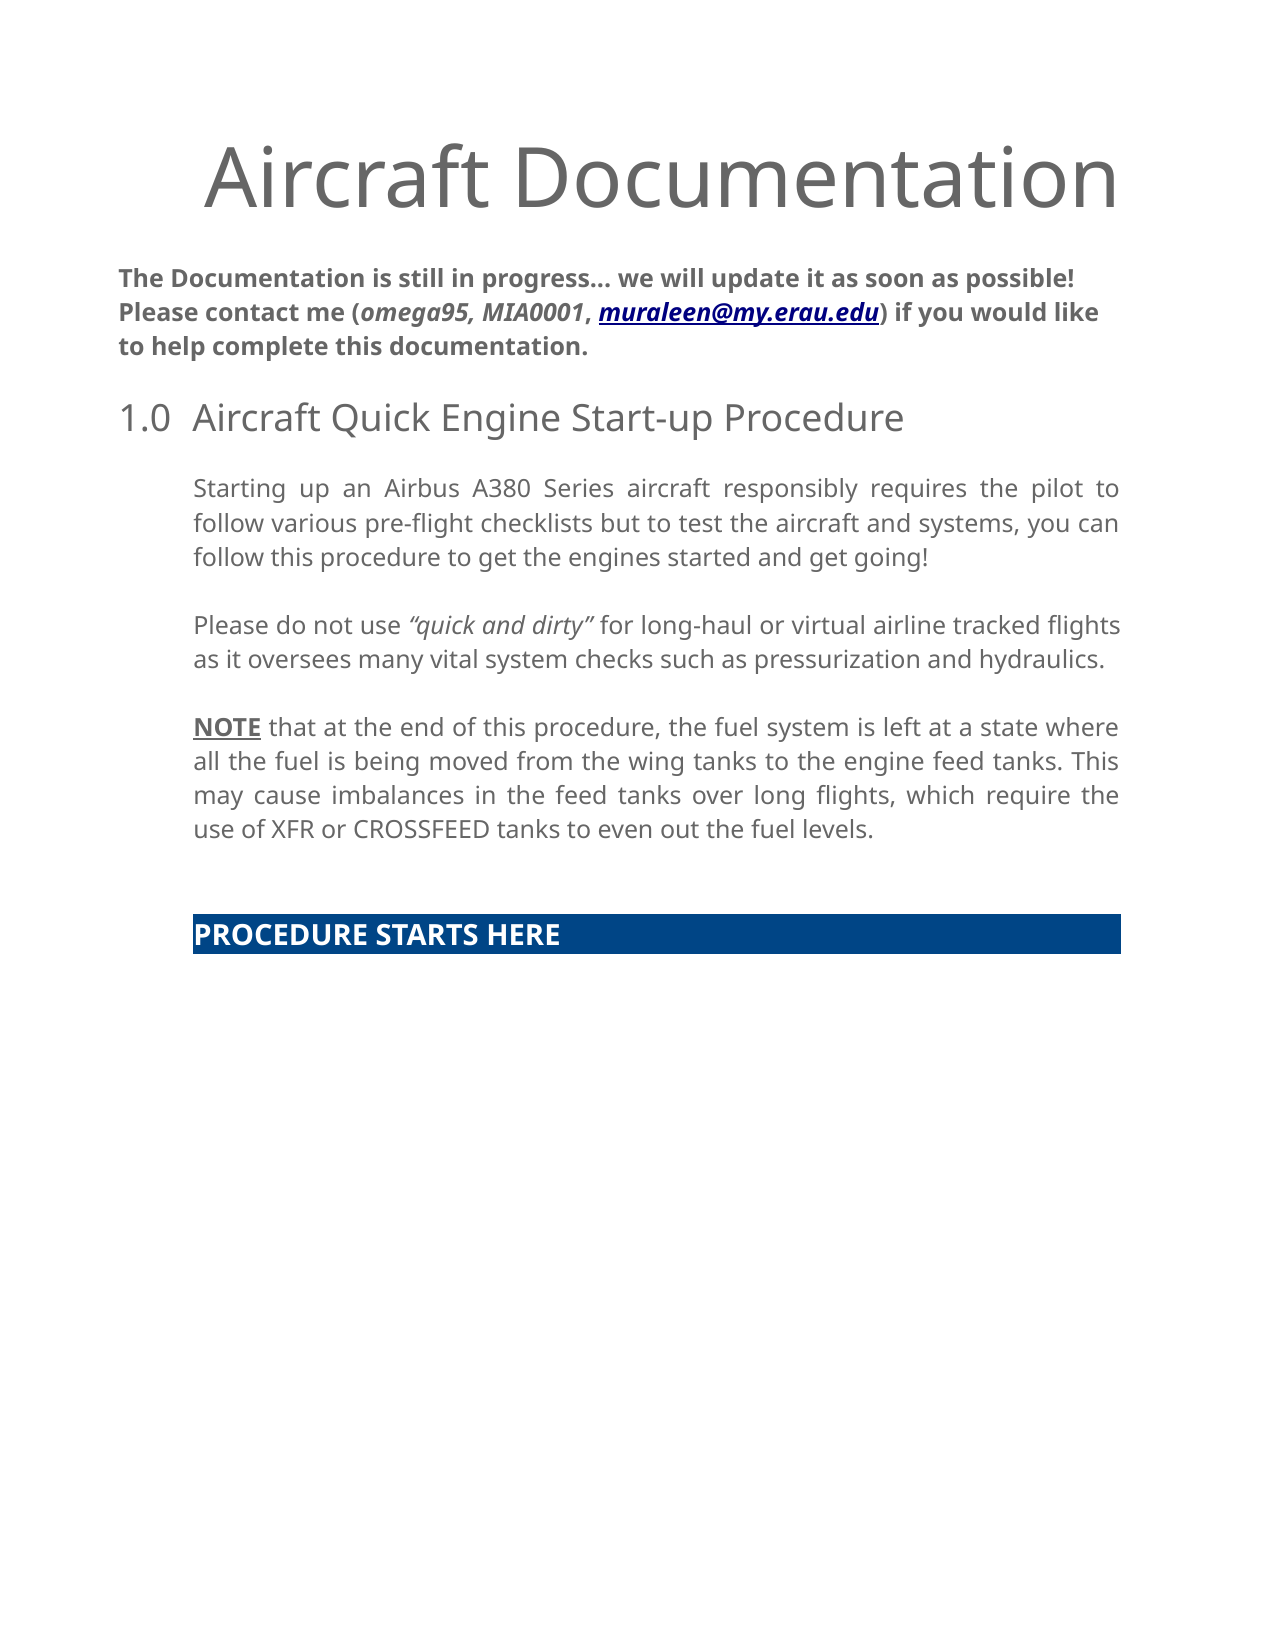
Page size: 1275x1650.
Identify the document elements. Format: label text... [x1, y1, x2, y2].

text PROCEDURE STARTS HERE [193, 914, 1121, 954]
text The Documentation is still in progress... we will update it as soon as possible! Please contact me (omega95, MIA0001, muraleen@my.erau.edu) if you would like to help complete this documentation. [118, 260, 1121, 363]
text Please do not use “quick and dirty” for long-haul or virtual airline tracked flights as it oversees many vital system checks such as pressurization and hydraulics. [193, 607, 1121, 676]
text 1.0 Aircraft Quick Engine Start-up Procedure [118, 391, 1084, 442]
text Starting up an Airbus A380 Series aircraft responsibly requires the pilot to follow various pre-flight checklists but to test the aircraft and systems, you can follow this procedure to get the engines started and get going! [193, 471, 1121, 573]
text NOTE that at the end of this procedure, the fuel system is left at a state where all the fuel is being moved from the wing tanks to the engine feed tanks. This may cause imbalances in the feed tanks over long flights, which require the use of XFR or CROSSFEED tanks to even out the fuel levels. [193, 709, 1121, 846]
text Aircraft Documentation [118, 118, 1121, 232]
